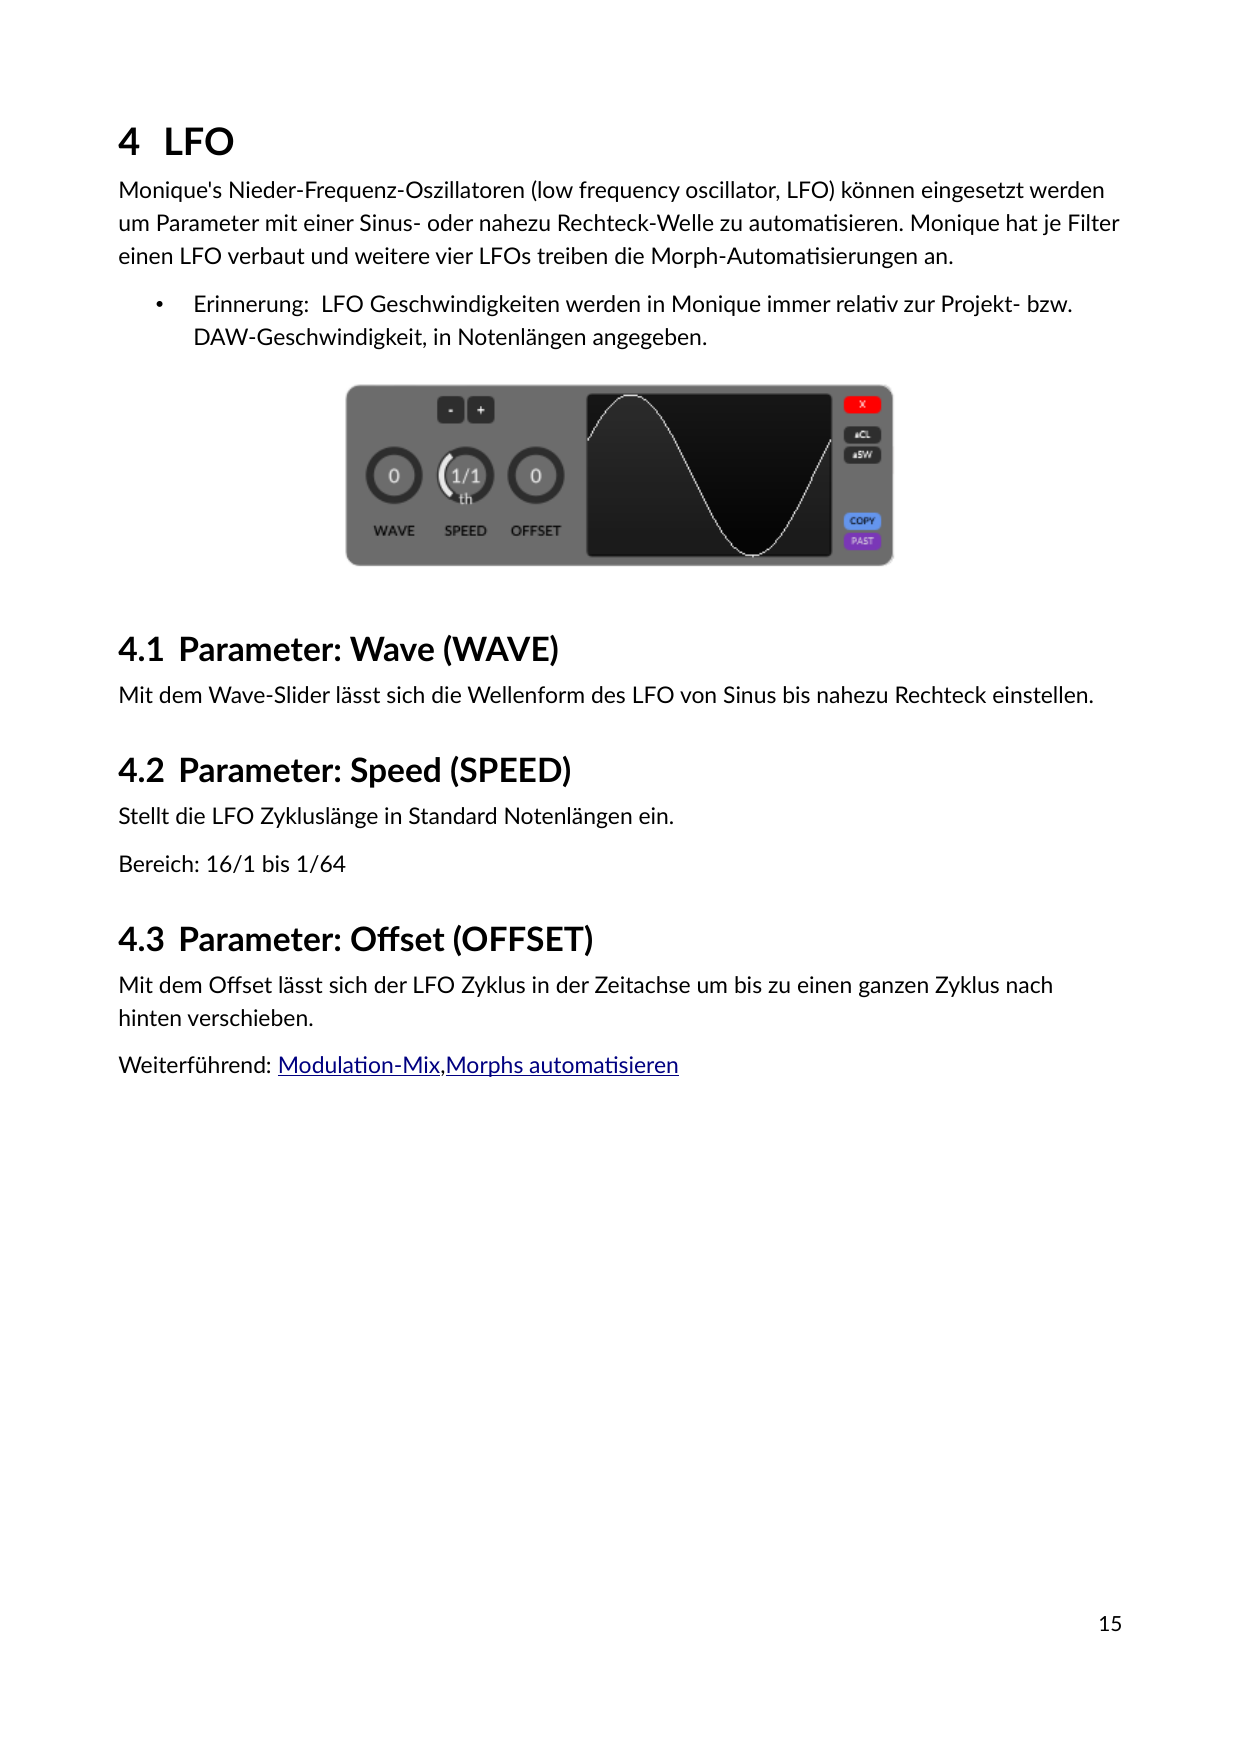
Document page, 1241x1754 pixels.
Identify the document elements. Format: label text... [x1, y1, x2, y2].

subtitle Parameter: Wave (WAVE) [118, 628, 1122, 668]
text Monique's Nieder-Frequenz-Oszillatoren (low frequency oscillator, LFO) können eingesetzt werden um Parameter mit einer Sinus- oder nahezu Rechteck-Welle zu automatisieren. Monique hat je Filter einen LFO verbaut und weitere vier LFOs treiben die Morph-Automatisierungen an. [118, 176, 1122, 269]
subtitle Parameter: Speed (SPEED) [118, 749, 1122, 790]
text Mit dem Wave-Slider lässt sich die Wellenform des LFO von Sinus bis nahezu Rechteck einstellen. [118, 681, 1122, 708]
subtitle Parameter: Offset (OFFSET) [118, 918, 1122, 958]
subtitle LFO [118, 118, 1122, 164]
text Mit dem Offset lässt sich der LFO Zyklus in der Zeitachse um bis zu einen ganzen Zyklus nach hinten verschieben. [118, 971, 1122, 1031]
list Erinnerung: LFO Geschwindigkeiten werden in Monique immer relativ zur Projekt- bzw. DAW-Geschwindigkeit, in Notenlängen angegeben. [156, 289, 1122, 350]
text Bereich: 16/1 bis 1/64 [118, 850, 1122, 877]
picture [330, 370, 910, 582]
text Weiterführend: Modulation-Mix,Morphs automatisieren [118, 1051, 1122, 1079]
text Stellt die LFO Zykluslänge in Standard Notenlängen ein. [118, 802, 1122, 830]
